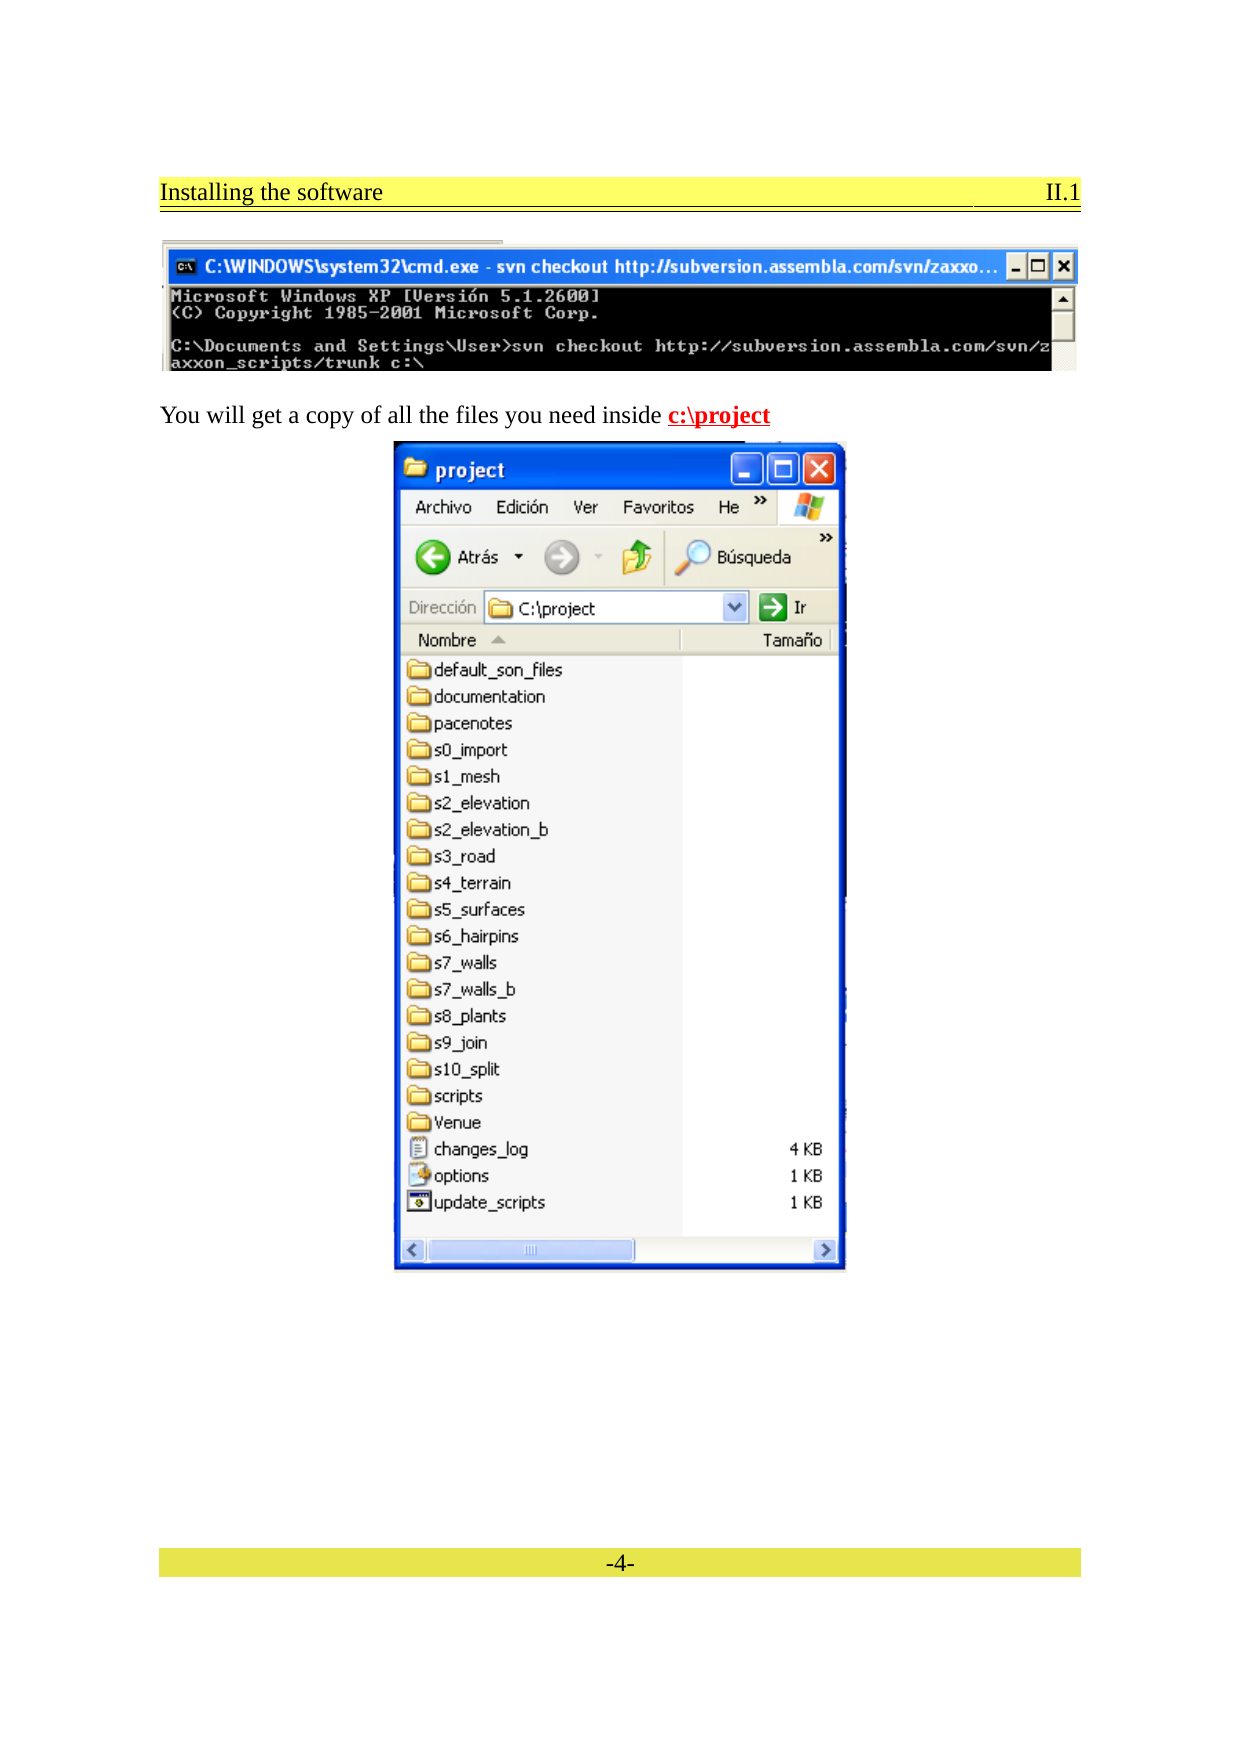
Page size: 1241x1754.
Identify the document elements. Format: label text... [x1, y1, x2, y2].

text You will get a copy of all the files you need inside c:\project [159, 240, 1081, 428]
picture [162, 240, 1078, 371]
picture [393, 441, 847, 1273]
